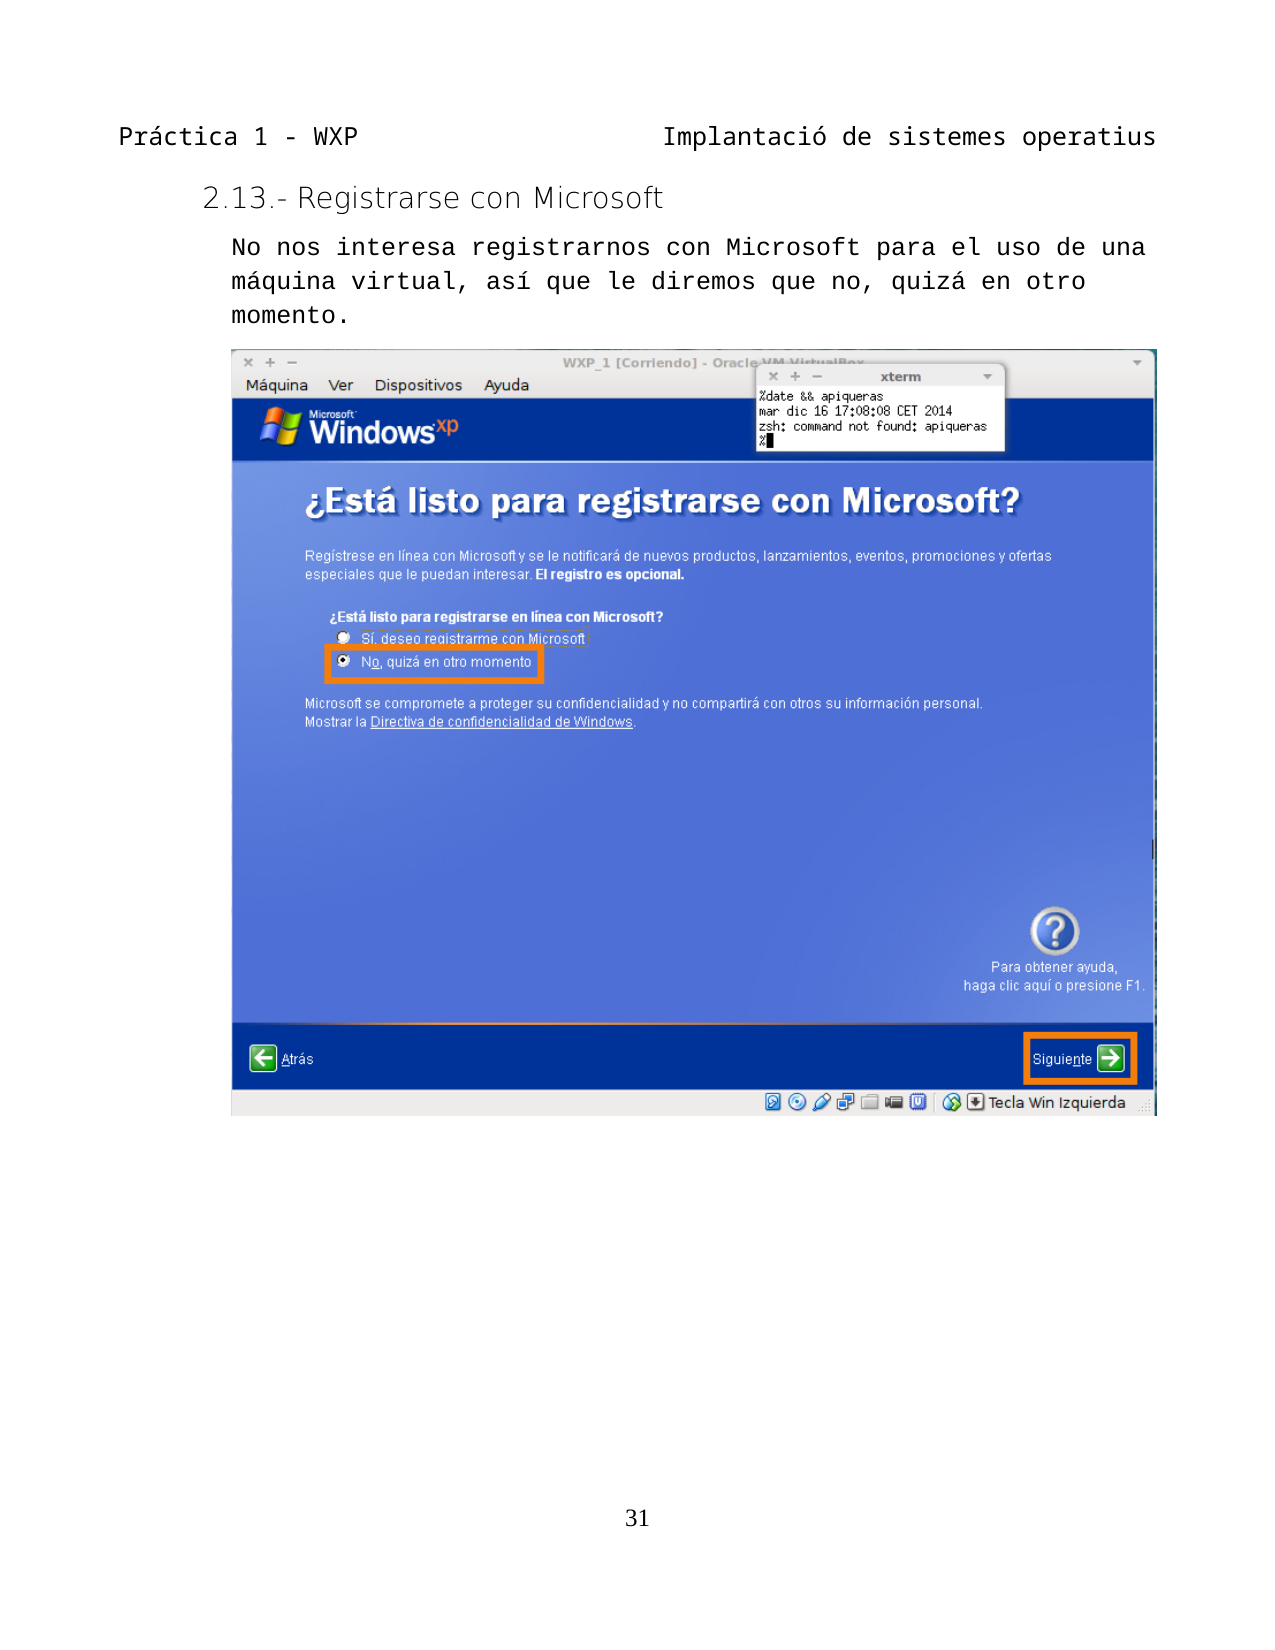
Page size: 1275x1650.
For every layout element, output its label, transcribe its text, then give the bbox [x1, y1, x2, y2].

picture [231, 349, 1157, 1116]
text No nos interesa registrarnos con Microsoft para el uso de una máquina virtual, así que le diremos que no, quizá en otro momento. [231, 235, 1157, 331]
list Registrarse con Microsoft [193, 182, 1157, 216]
